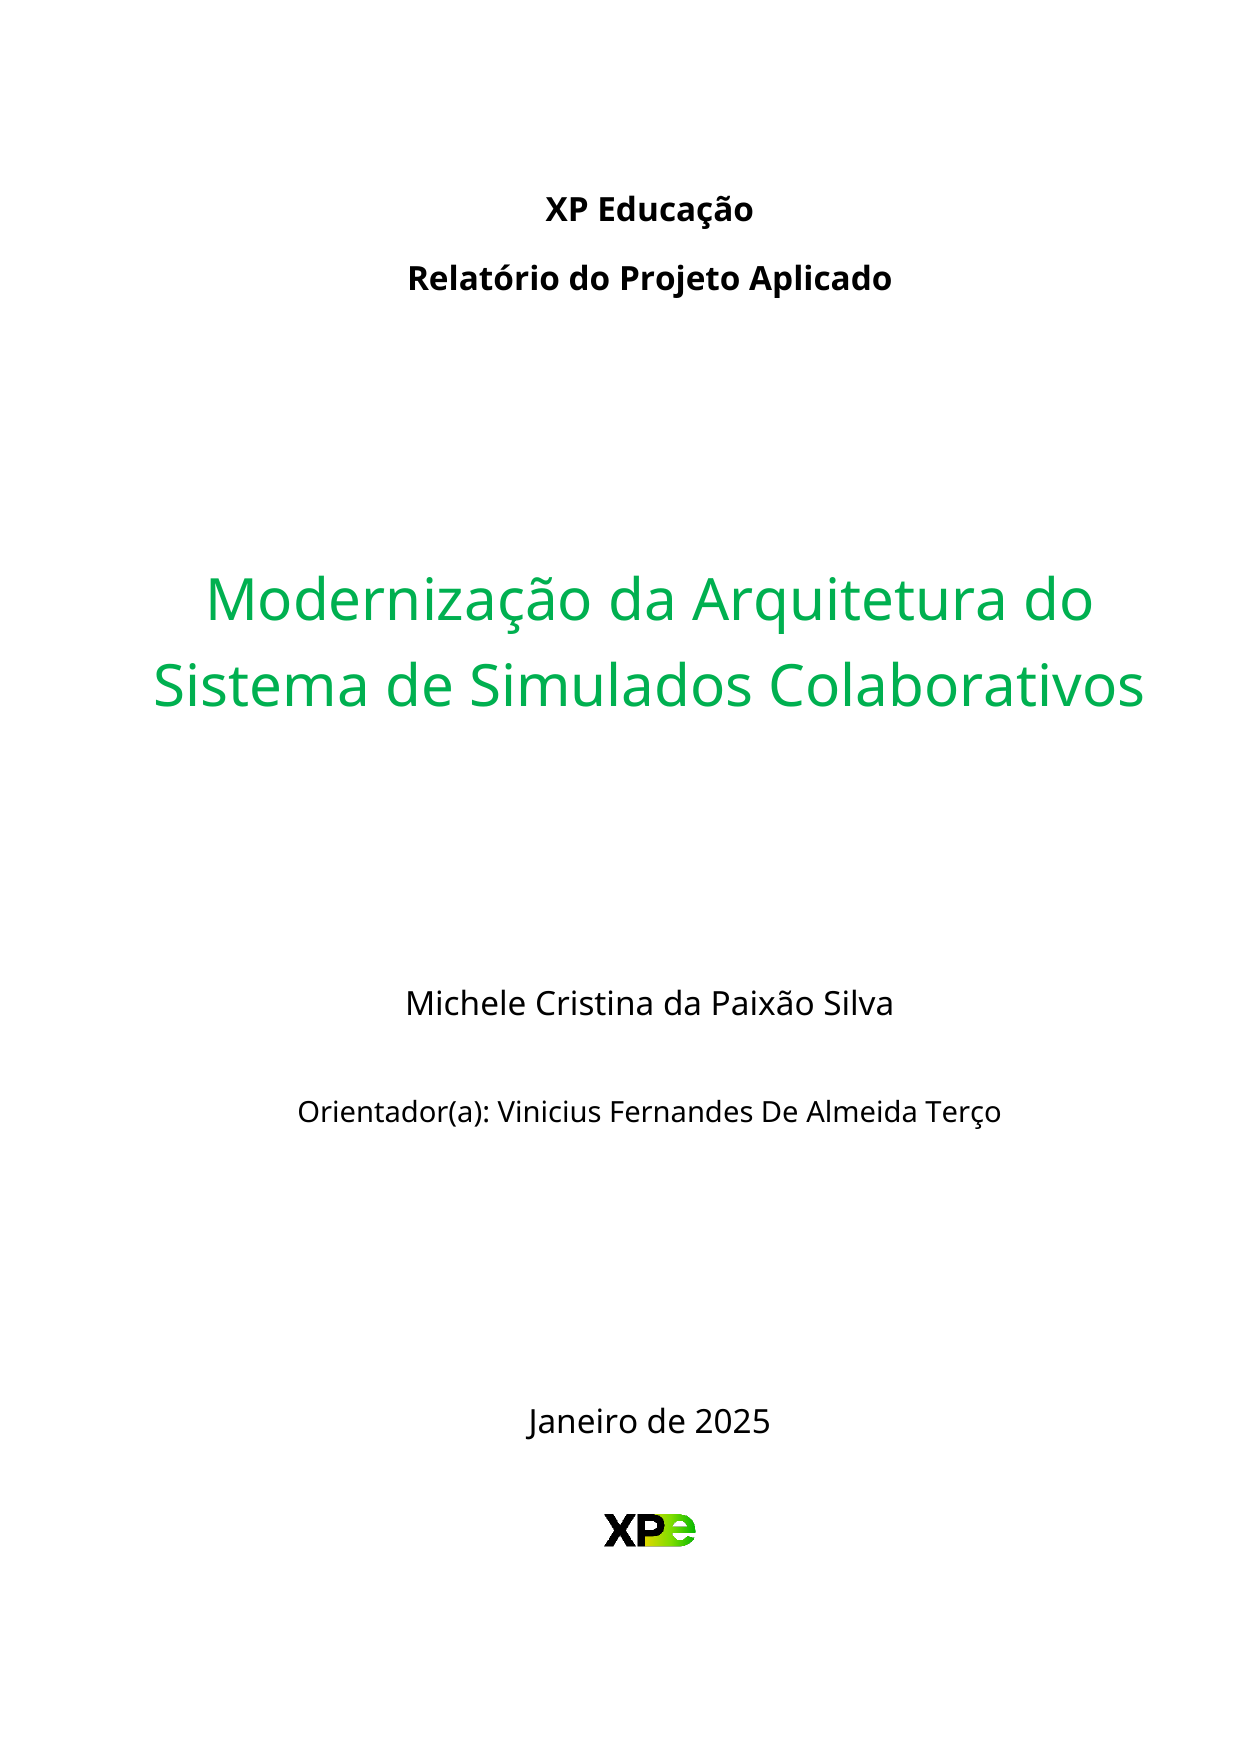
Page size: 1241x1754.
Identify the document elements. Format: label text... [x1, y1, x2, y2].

text Janeiro de 2025 [148, 1398, 1152, 1443]
picture [572, 1482, 727, 1578]
text Modernização da Arquitetura do Sistema de Simulados Colaborativos [148, 558, 1152, 723]
text XP Educação [148, 186, 1152, 232]
text Relatório do Projeto Aplicado [148, 254, 1152, 300]
text Michele Cristina da Paixão Silva [148, 979, 1152, 1025]
text Orientador(a): Vinicius Fernandes De Almeida Terço [148, 1092, 1152, 1131]
